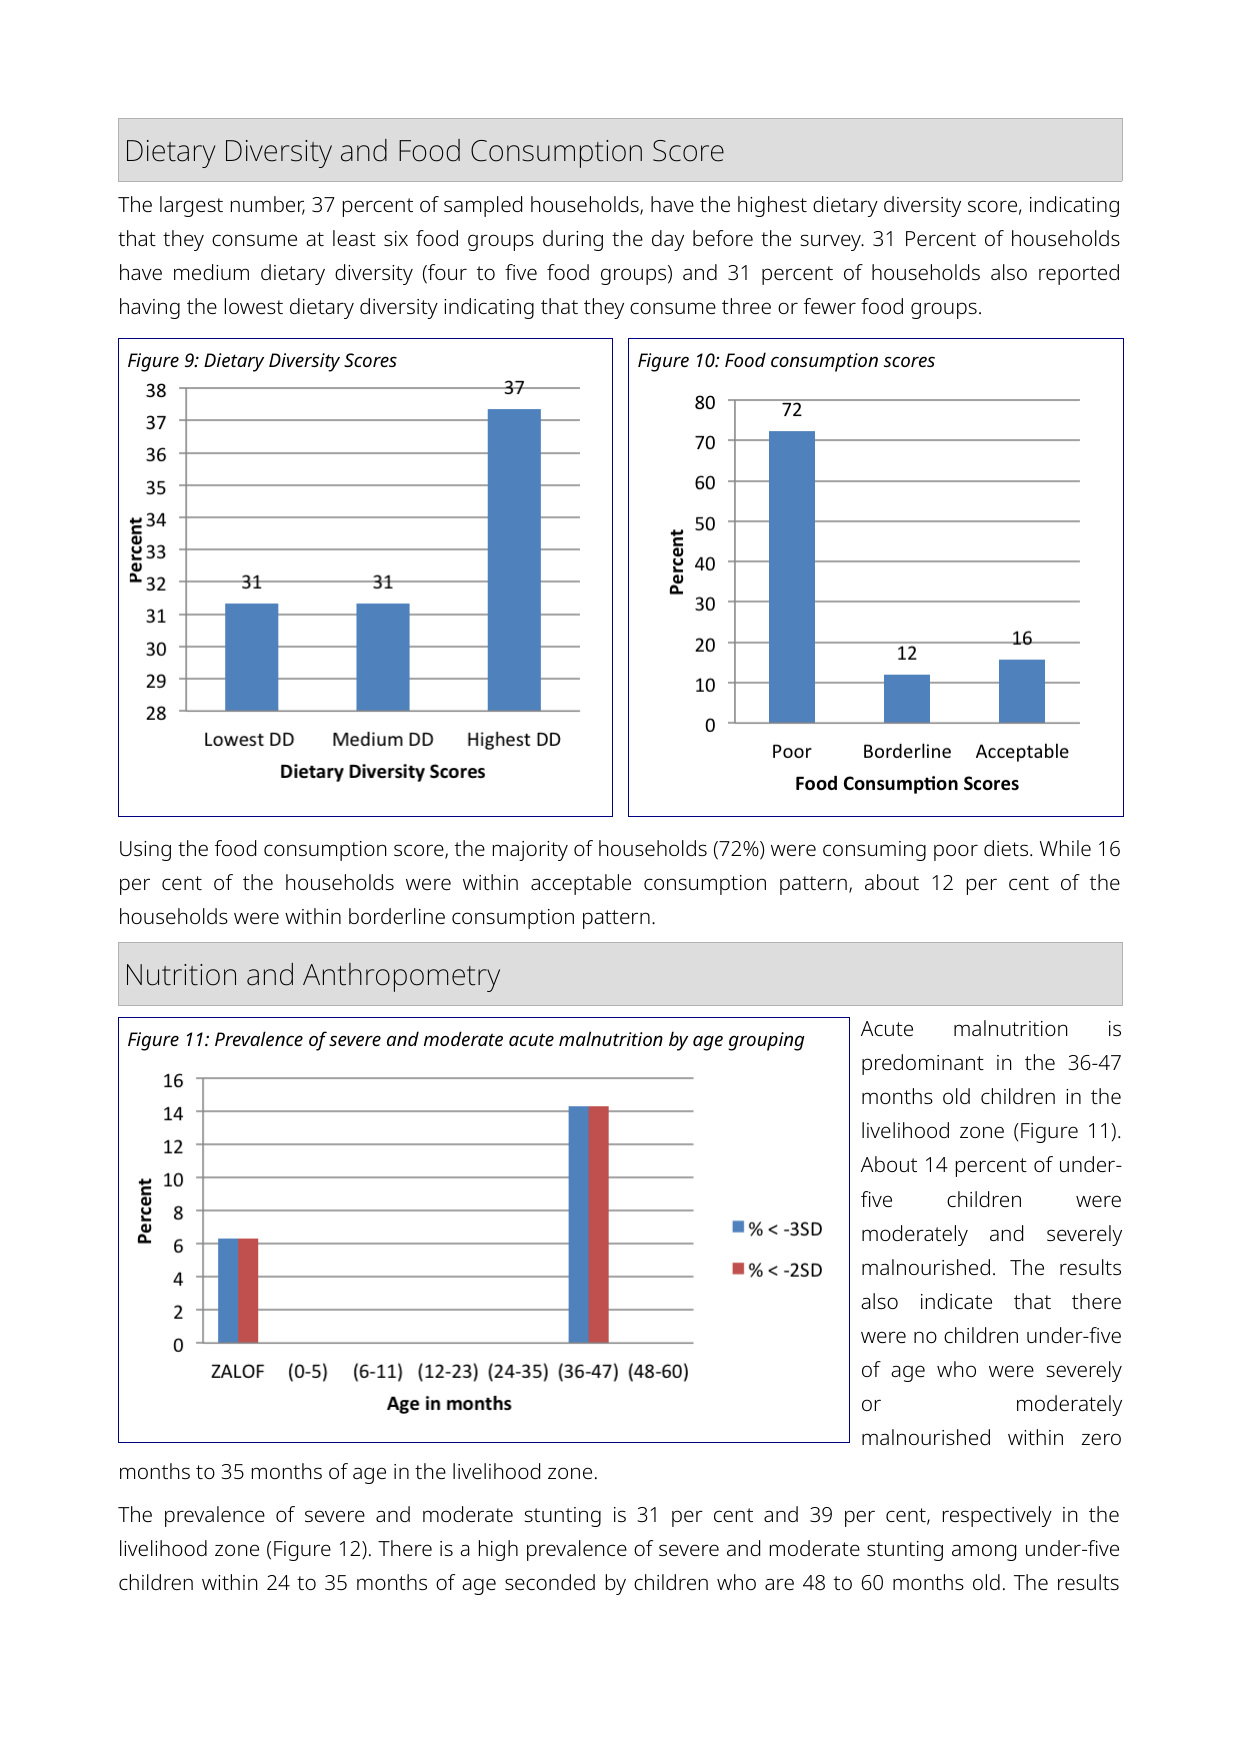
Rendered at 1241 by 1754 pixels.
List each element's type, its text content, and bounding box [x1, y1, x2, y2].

text The prevalence of severe and moderate stunting is 31 per cent and 39 per cent, respectively in the livelihood zone (Figure 12). There is a high prevalence of severe and moderate stunting among under-five children within 24 to 35 months of age seconded by children who are 48 to 60 months old. The results [118, 1500, 1122, 1597]
text Acute malnutrition is predominant in the 36-47 months old children in the livelihood zone (Figure 11). About 14 percent of under-five children were moderately and severely malnourished. The results also indicate that there were no children under-five of age who were severely or moderately malnourished within zero months to 35 months of age in the livelihood zone. [118, 1014, 1122, 1486]
picture [129, 373, 591, 794]
text Figure 11: Prevalence of severe and moderate acute malnutrition by age grouping [127, 1026, 840, 1052]
text Using the food consumption score, the majority of households (72%) were consuming poor diets. While 16 per cent of the households were within acceptable consumption pattern, about 12 per cent of the households were within borderline consumption pattern. [118, 335, 1122, 931]
text Using the food consumption score, the majority of households (72%) were consuming poor diets. While 16 per cent of the households were within acceptable consumption pattern, about 12 per cent of the households were within borderline consumption pattern. [119, 339, 612, 816]
text Figure 10: Food consumption scores [637, 347, 1114, 373]
picture [129, 1052, 833, 1432]
table_header Nutrition and Anthropometry [119, 943, 1122, 1005]
text The largest number, 37 percent of sampled households, have the highest dietary diversity score, indicating that they consume at least six food groups during the day before the survey. 31 Percent of households have medium dietary diversity (four to five food groups) and 31 percent of households also reported having the lowest dietary diversity indicating that they consume three or fewer food groups. [118, 190, 1122, 321]
text Figure 9: Dietary Diversity Scores [127, 347, 603, 373]
table_header Dietary Diversity and Food Consumption Score [119, 119, 1122, 181]
picture [643, 385, 1107, 806]
text Using the food consumption score, the majority of households (72%) were consuming poor diets. While 16 per cent of the households were within acceptable consumption pattern, about 12 per cent of the households were within borderline consumption pattern. [629, 339, 1123, 816]
